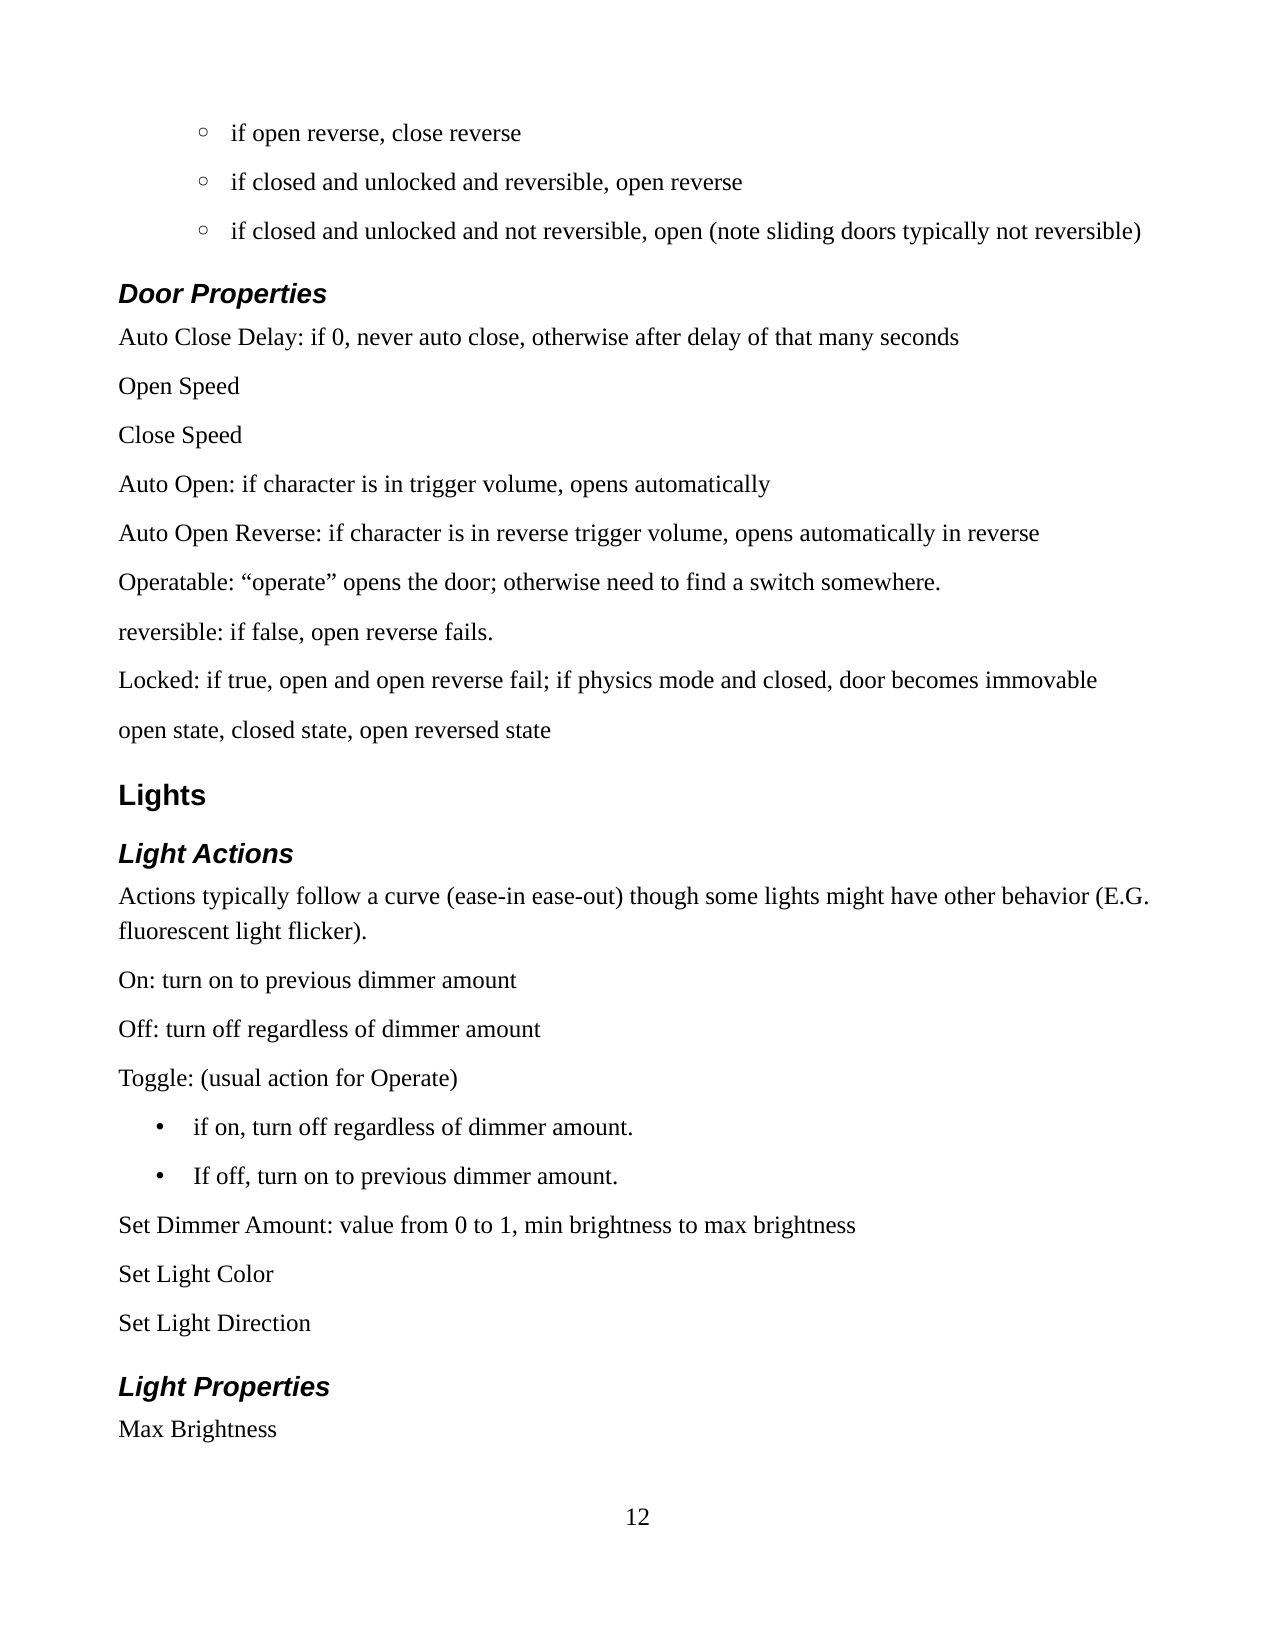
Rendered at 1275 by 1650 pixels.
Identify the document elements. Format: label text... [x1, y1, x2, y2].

text Set Light Color [118, 1259, 1157, 1288]
list if closed and unlocked and not reversible, open (note sliding doors typically not reversible) [193, 216, 1157, 245]
text Auto Open Reverse: if character is in reverse trigger volume, opens automatically in reverse [118, 518, 1157, 547]
subtitle Light Properties [118, 1370, 1157, 1402]
list If off, turn on to previous dimmer amount. [156, 1161, 1157, 1190]
list if open reverse, close reverse [193, 118, 1157, 147]
subtitle Door Properties [118, 278, 1157, 310]
list if on, turn off regardless of dimmer amount. [156, 1112, 1157, 1141]
subtitle Light Actions [118, 837, 1157, 869]
list if closed and unlocked and reversible, open reverse [193, 167, 1157, 196]
subtitle Lights [118, 778, 1157, 812]
text On: turn on to previous dimmer amount [118, 965, 1157, 994]
text Auto Open: if character is in trigger volume, opens automatically [118, 469, 1157, 498]
text Set Light Direction [118, 1308, 1157, 1337]
text reversible: if false, open reverse fails. [118, 617, 1157, 645]
text Open Speed [118, 371, 1157, 400]
text Off: turn off regardless of dimmer amount [118, 1014, 1157, 1043]
text Set Dimmer Amount: value from 0 to 1, min brightness to max brightness [118, 1210, 1157, 1239]
text open state, closed state, open reversed state [118, 715, 1157, 743]
text Auto Close Delay: if 0, never auto close, otherwise after delay of that many seconds [118, 322, 1157, 351]
text Close Speed [118, 420, 1157, 449]
text Operatable: “operate” opens the door; otherwise need to find a switch somewhere. [118, 567, 1157, 596]
text Actions typically follow a curve (ease-in ease-out) though some lights might have other behavior (E.G. fluorescent light flicker). [118, 881, 1157, 945]
text Locked: if true, open and open reverse fail; if physics mode and closed, door becomes immovable [118, 666, 1157, 694]
text Max Brightness [118, 1414, 1157, 1443]
text Toggle: (usual action for Operate) [118, 1063, 1157, 1092]
